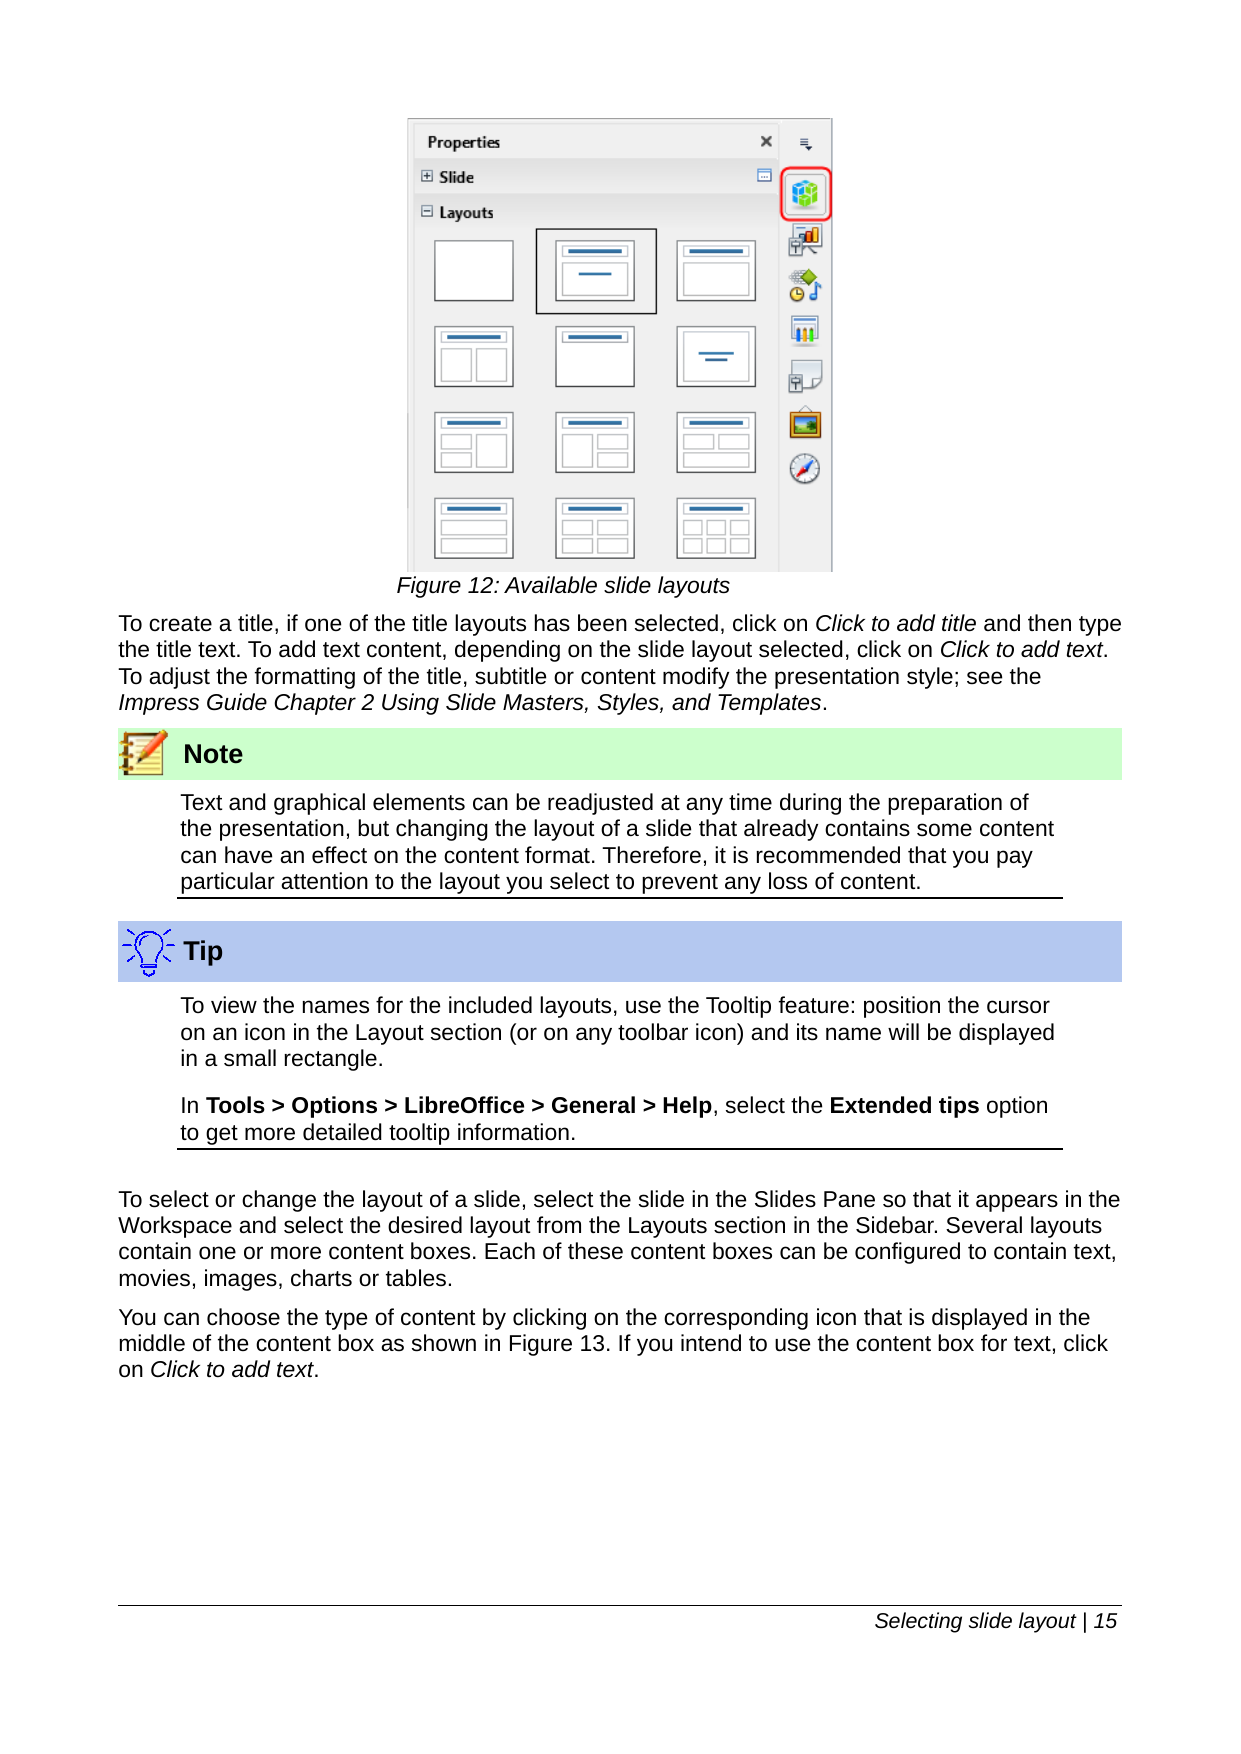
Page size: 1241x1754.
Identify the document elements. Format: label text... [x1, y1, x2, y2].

text You can choose the type of content by clicking on the corresponding icon that is displayed in the middle of the content box as shown in Figure 13. If you intend to use the content box for text, click on Click to add text. [118, 1303, 1122, 1382]
text To view the names for the included layouts, use the Tooltip feature: position the cursor on an icon in the Layout section (or on any toolbar icon) and its name will be displayed in a small rectangle. [177, 989, 1063, 1071]
text Text and graphical elements can be readjusted at any time during the preparation of the presentation, but changing the layout of a slide that already contains some content can have an effect on the content format. Therefore, it is recommended that you pay particular attention to the layout you select to prevent any loss of content. [177, 786, 1063, 897]
picture [119, 921, 179, 981]
text To select or change the layout of a slide, select the slide in the Slides Pane so that it appears in the Workspace and select the desired layout from the Layouts section in the Sidebar. Several layouts contain one or more content boxes. Each of these content boxes can be configured to contain text, movies, images, charts or tables. [118, 1186, 1122, 1291]
picture [407, 118, 833, 572]
text To create a title, if one of the title layouts has been selected, click on Click to add title and then type the title text. To add text content, depending on the slide layout selected, click on Click to add text. To adjust the formatting of the title, subtitle or content modify the presentation style; see the Impress Guide Chapter 2 Using Slide Masters, Styles, and Templates. [118, 610, 1122, 715]
subtitle Tip [118, 921, 1122, 982]
text Figure 12: Available slide layouts [396, 118, 844, 598]
subtitle Note [118, 728, 1122, 780]
text In Tools > Options > LibreOffice > General > Help, select the Extended tips option to get more detailed tooltip information. [177, 1089, 1063, 1148]
picture [119, 728, 170, 779]
